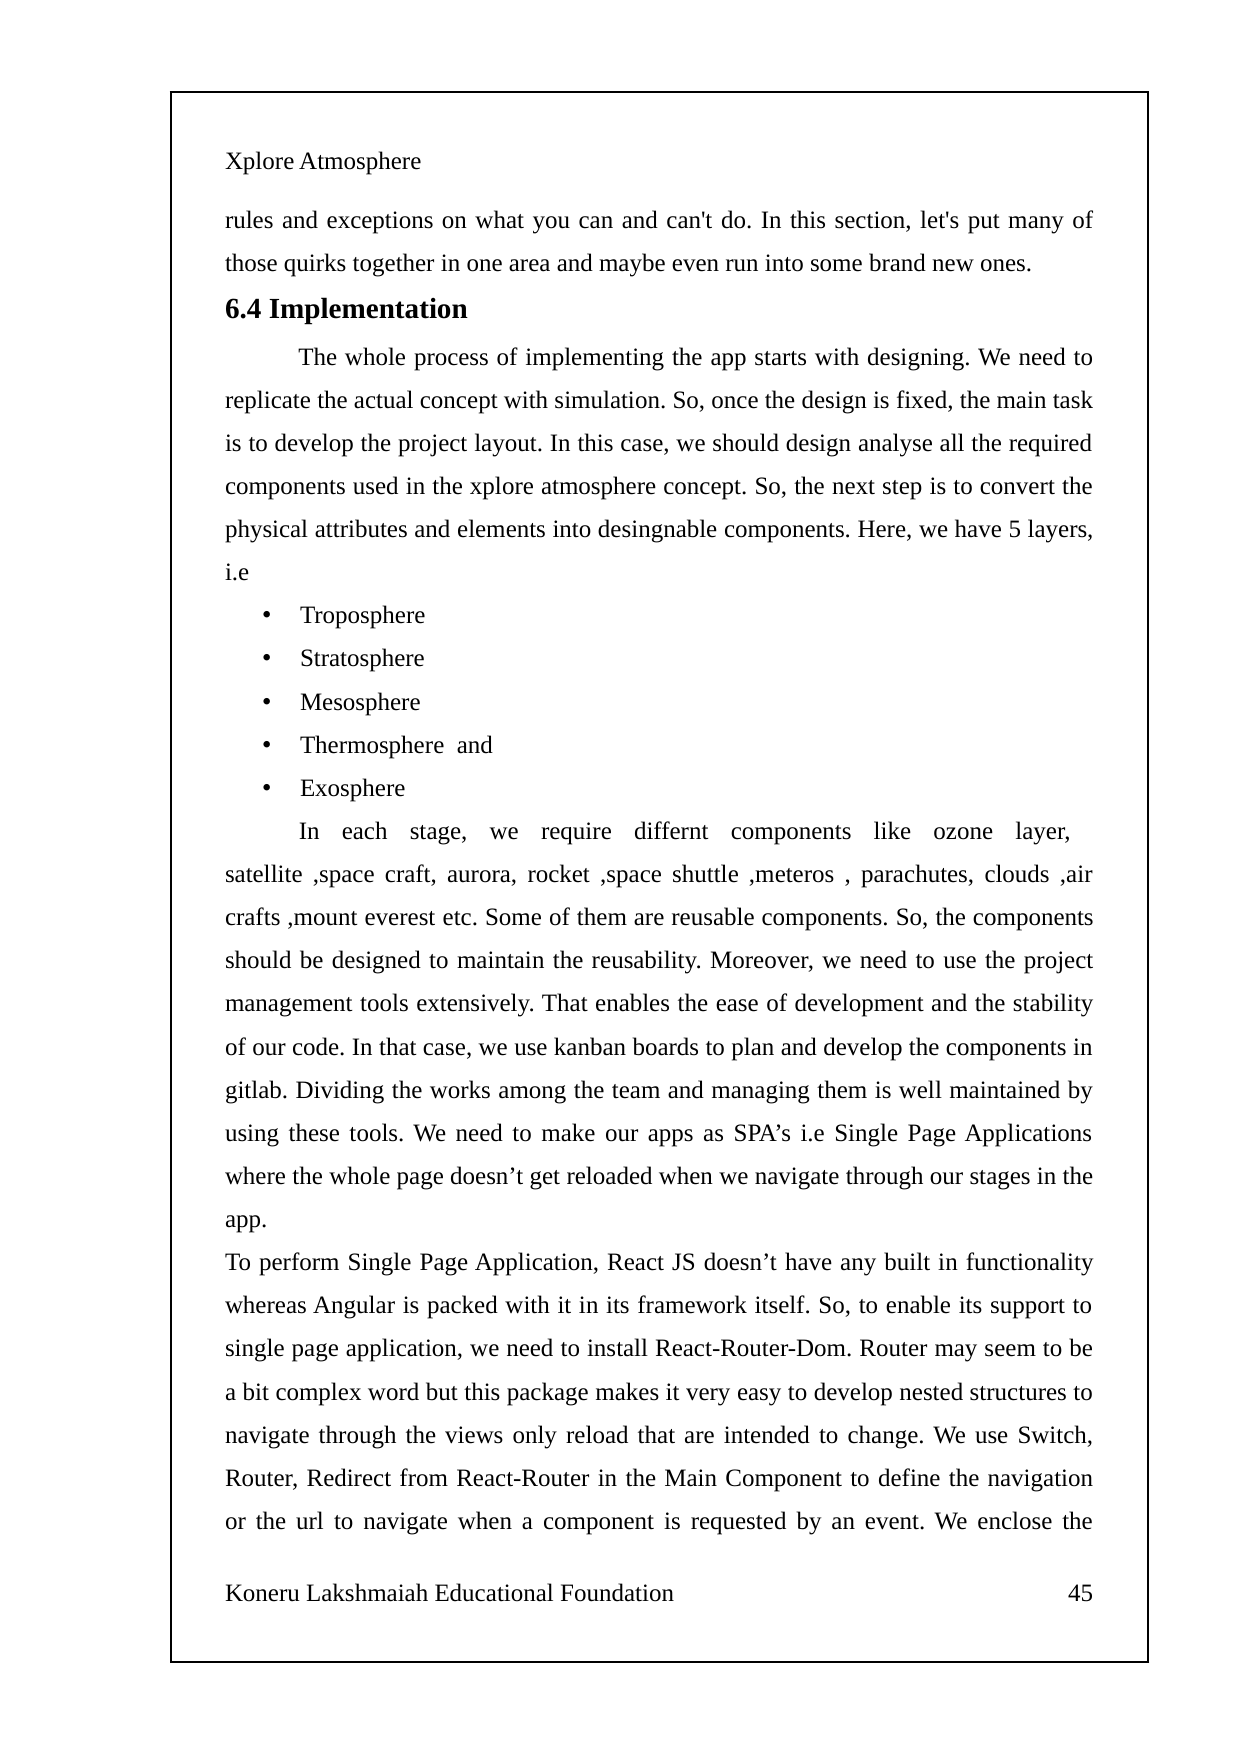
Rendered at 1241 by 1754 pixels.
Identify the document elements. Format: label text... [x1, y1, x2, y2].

text 6.4 Implementation [225, 291, 1094, 325]
text rules and exceptions on what you can and can't do. In this section, let's put many of those quirks together in one area and maybe even run into some brand new ones. [225, 205, 1094, 277]
list Exosphere [262, 773, 1094, 802]
list Mesosphere [262, 687, 1094, 715]
text To perform Single Page Application, React JS doesn’t have any built in functionality whereas Angular is packed with it in its framework itself. So, to enable its support to single page application, we need to install React-Router-Dom. Router may seem to be a bit complex word but this package makes it very easy to develop nested structures to navigate through the views only reload that are intended to change. We use Switch, Router, Redirect from React-Router in the Main Component to define the navigation or the url to navigate when a component is requested by an event. We enclose the [225, 1247, 1094, 1535]
list Thermosphere and [262, 730, 1094, 758]
text In each stage, we require differnt components like ozone layer, satellite ,space craft, aurora, rocket ,space shuttle ,meteros , parachutes, clouds ,air crafts ,mount everest etc. Some of them are reusable components. So, the components should be designed to maintain the reusability. Moreover, we need to use the project management tools extensively. That enables the ease of development and the stability of our code. In that case, we use kanban boards to plan and develop the components in gitlab. Dividing the works among the team and managing them is well maintained by using these tools. We need to make our apps as SPA’s i.e Single Page Applications where the whole page doesn’t get reloaded when we navigate through our stages in the app. [225, 816, 1094, 1233]
list Stratosphere [262, 643, 1094, 672]
list Troposphere [262, 600, 1094, 629]
text The whole process of implementing the app starts with designing. We need to replicate the actual concept with simulation. So, once the design is fixed, the main task is to develop the project layout. In this case, we should design analyse all the required components used in the xplore atmosphere concept. So, the next step is to convert the physical attributes and elements into desingnable components. Here, we have 5 layers, i.e [225, 342, 1094, 586]
